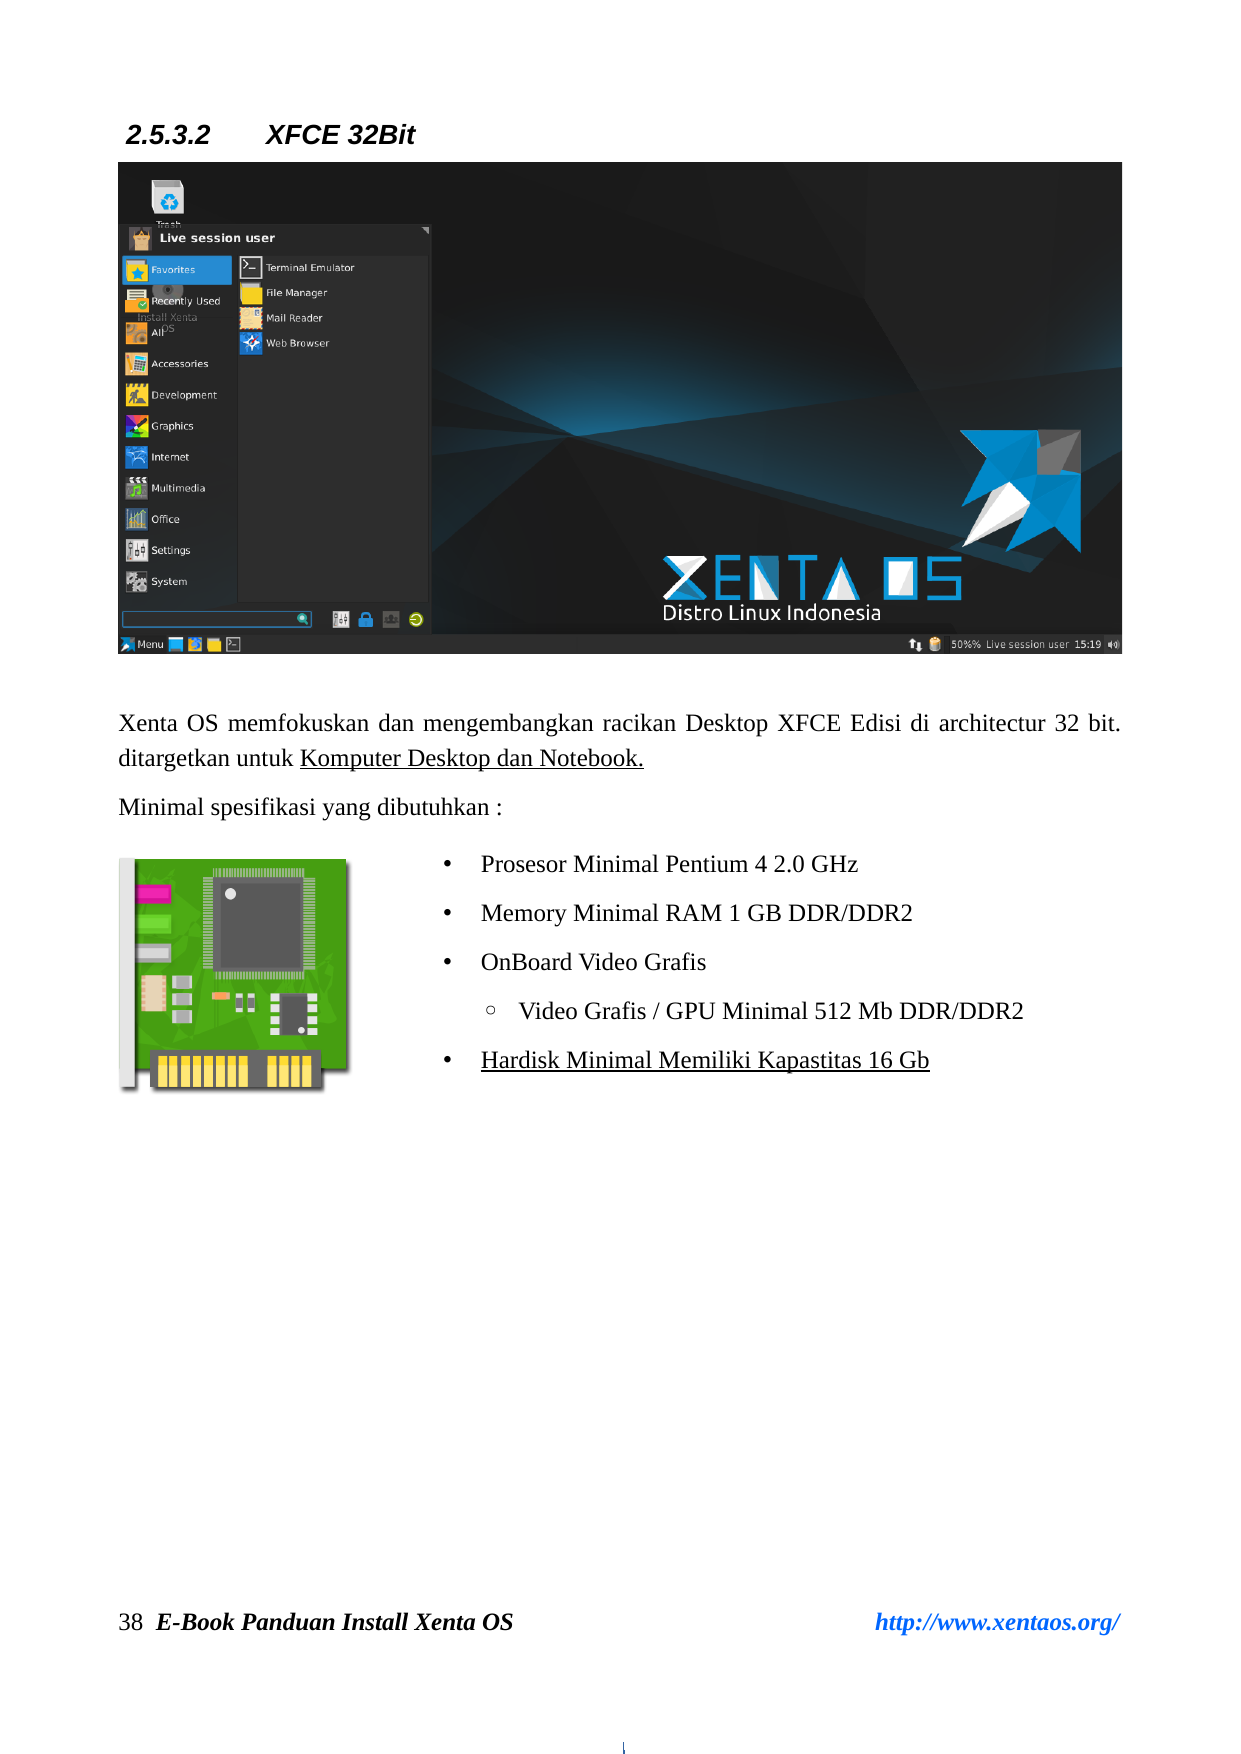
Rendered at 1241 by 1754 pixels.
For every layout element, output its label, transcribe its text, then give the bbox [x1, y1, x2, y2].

list Prosesor Minimal Pentium 4 2.0 GHz [356, 849, 1122, 878]
text Minimal spesifikasi yang dibutuhkan : [118, 792, 1122, 820]
picture [108, 849, 356, 1097]
list Hardisk Minimal Memiliki Kapastitas 16 Gb [356, 1045, 1122, 1074]
text Xenta OS memfokuskan dan mengembangkan racikan Desktop XFCE Edisi di architectur 32 bit. ditargetkan untuk Komputer Desktop dan Notebook. [118, 708, 1122, 771]
list Memory Minimal RAM 1 GB DDR/DDR2 [356, 898, 1122, 927]
picture [118, 162, 1123, 654]
list Video Grafis / GPU Minimal 512 Mb DDR/DDR2 [356, 996, 1122, 1025]
subtitle XFCE 32Bit [118, 118, 1122, 150]
list OnBoard Video Grafis [356, 947, 1122, 976]
